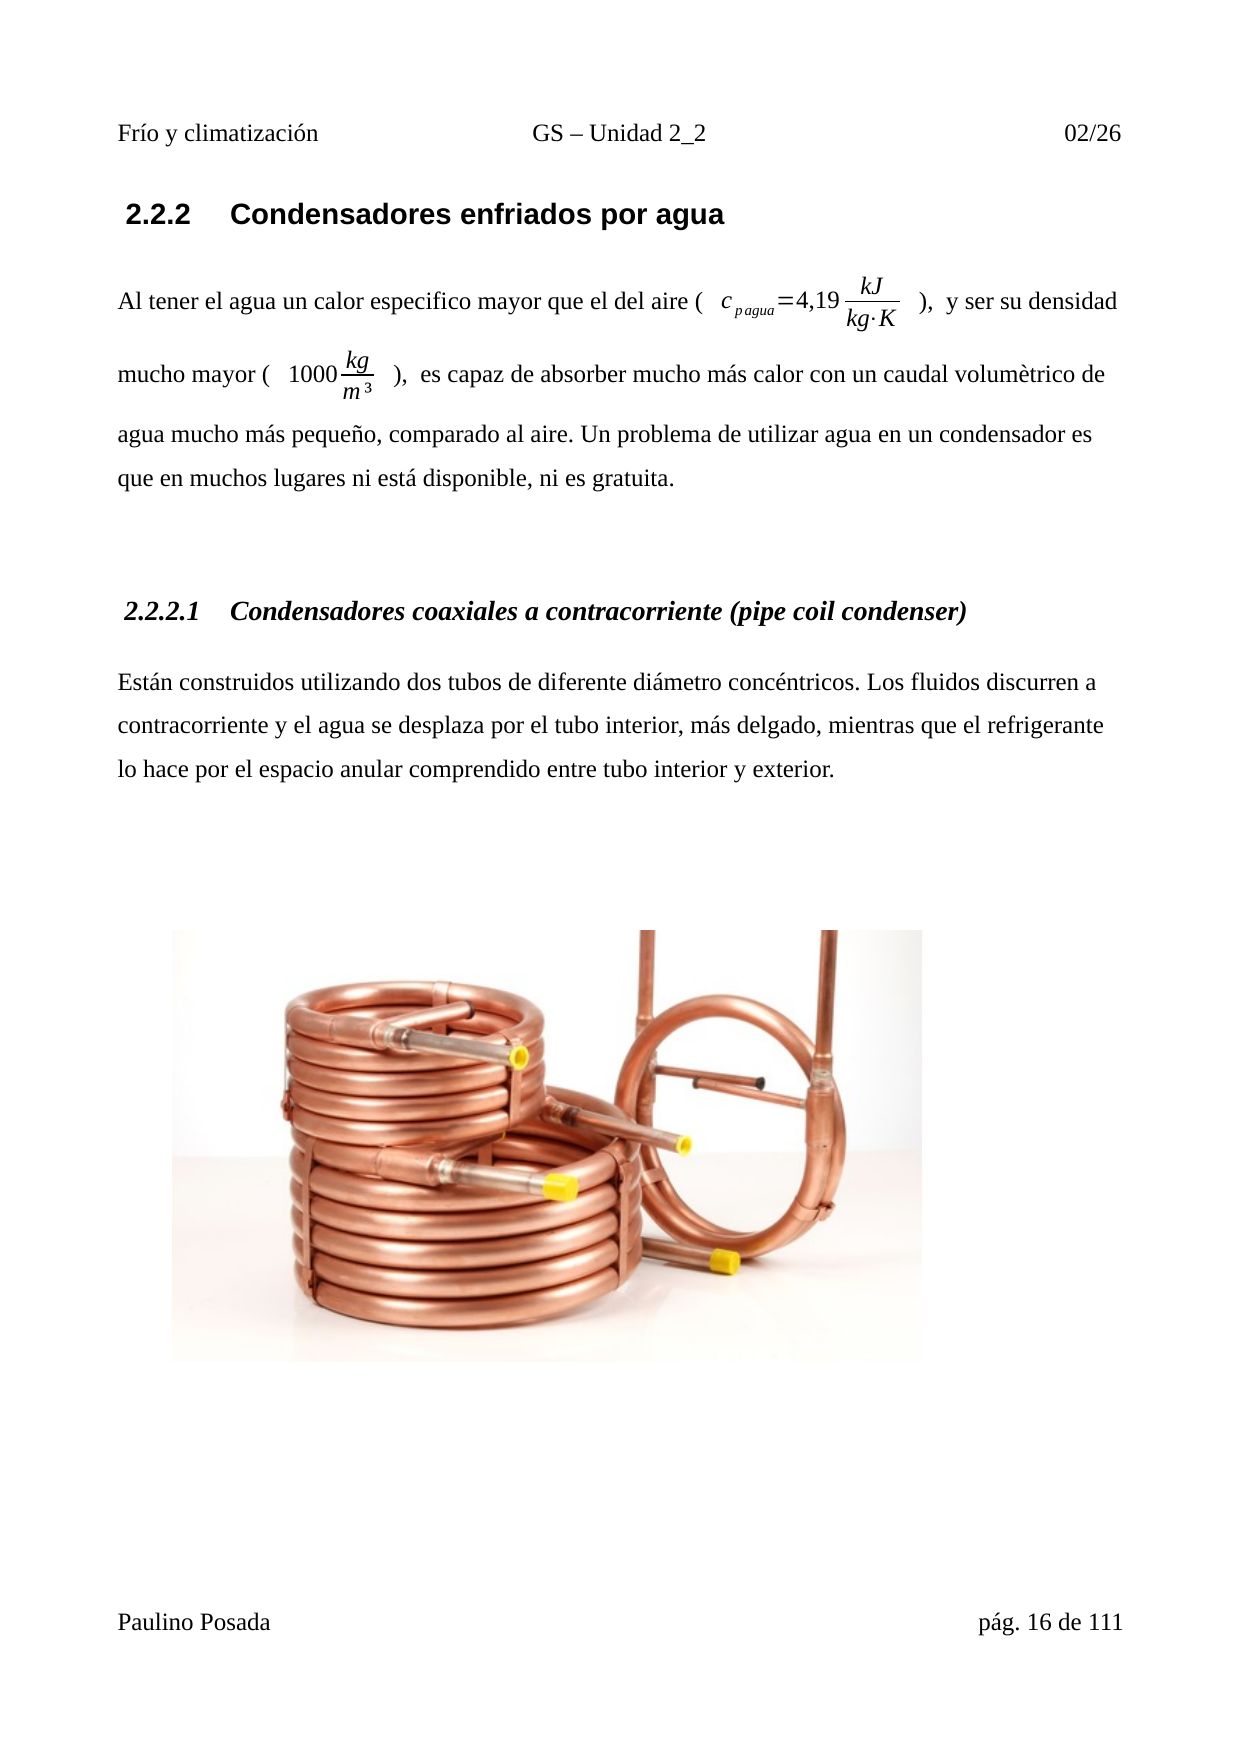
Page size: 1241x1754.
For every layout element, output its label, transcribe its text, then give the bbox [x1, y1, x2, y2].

text Al tener el agua un calor especifico mayor que el del aire (), y ser su densidad mucho mayor (), es capaz de absorber mucho más calor con un caudal volumètrico de agua mucho más pequeño, comparado al aire. Un problema de utilizar agua en un condensador es que en muchos lugares ni está disponible, ni es gratuita. [117, 273, 1123, 491]
text Están construidos utilizando dos tubos de diferente diámetro concéntricos. Los fluidos discurren a contracorriente y el agua se desplaza por el tubo interior, más delgado, mientras que el refrigerante lo hace por el espacio anular comprendido entre tubo interior y exterior. [117, 667, 1123, 782]
subtitle Condensadores coaxiales a contracorriente (pipe coil condenser) [117, 595, 1123, 627]
subtitle Condensadores enfriados por agua [117, 197, 1123, 231]
picture [172, 930, 923, 1362]
